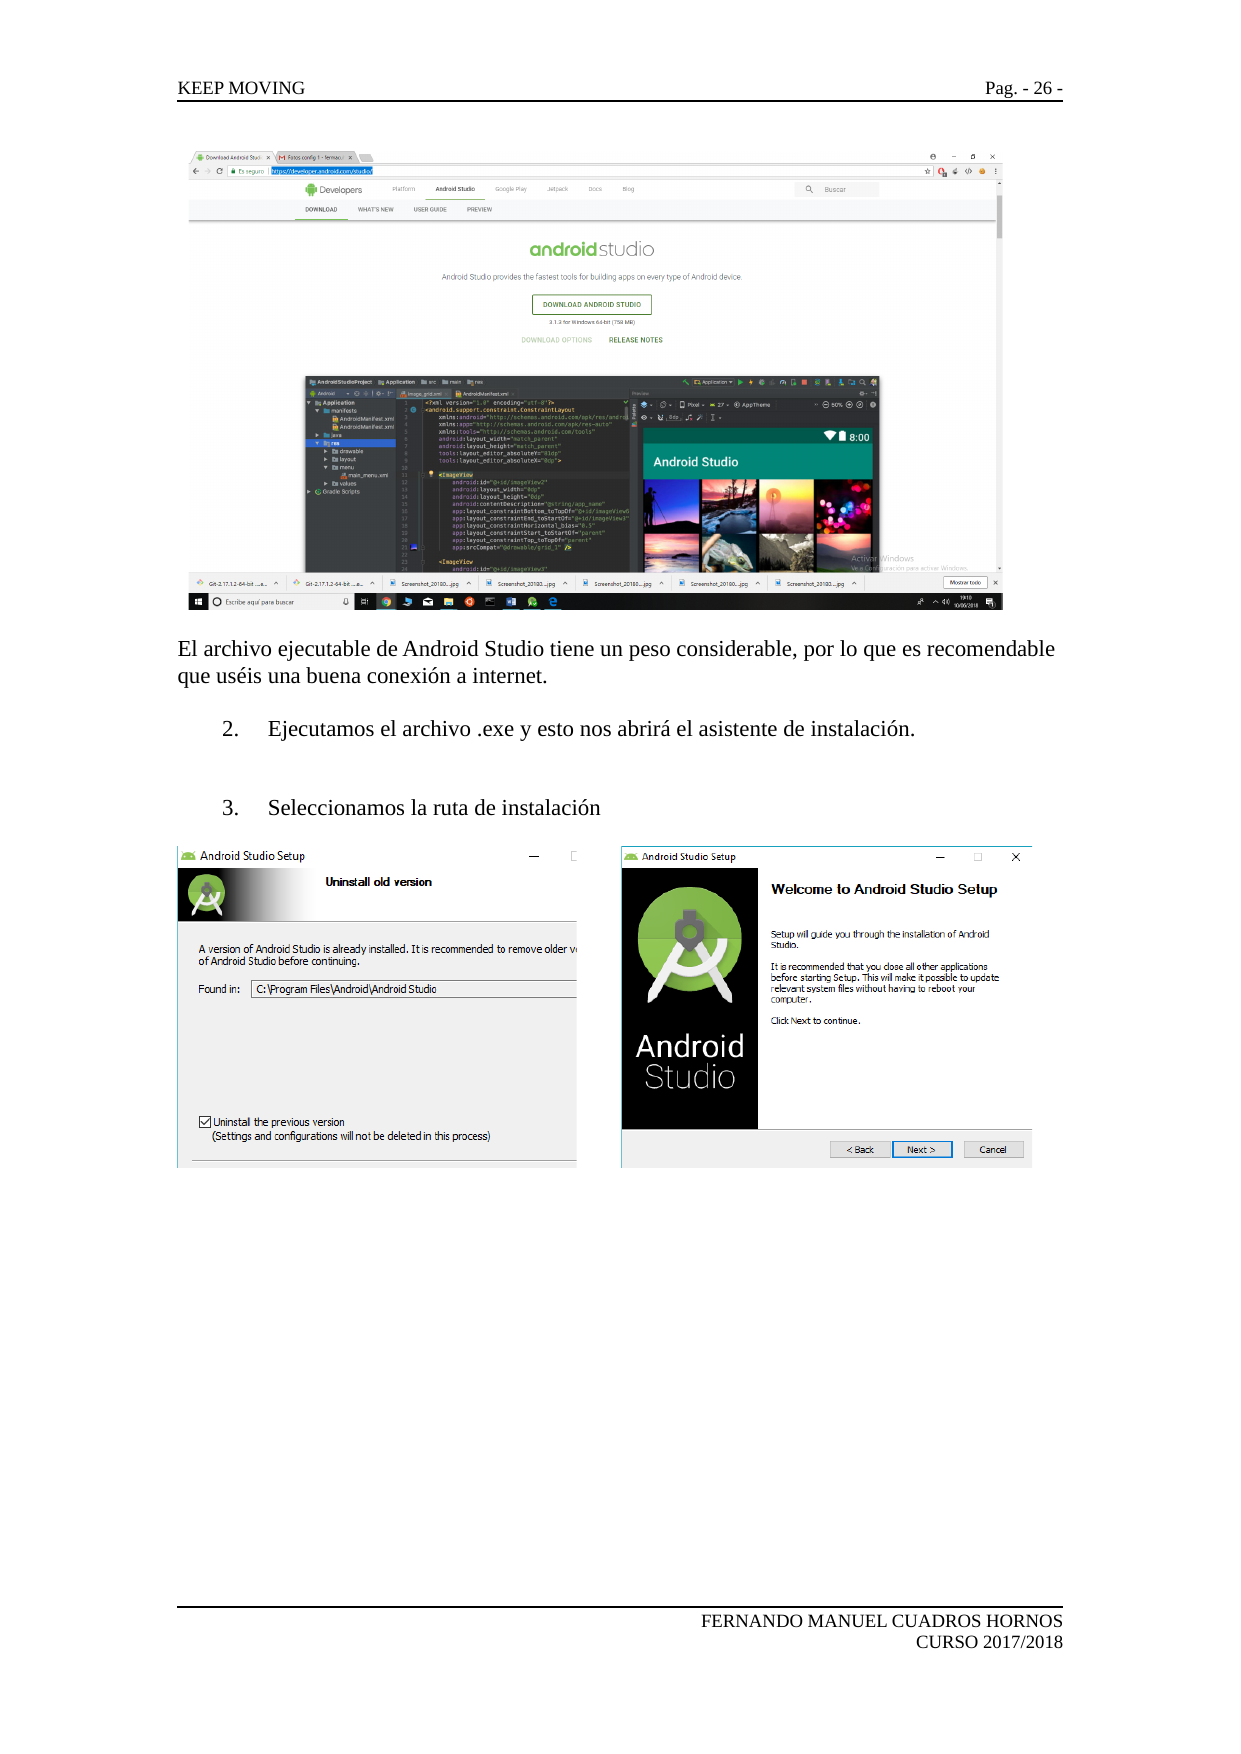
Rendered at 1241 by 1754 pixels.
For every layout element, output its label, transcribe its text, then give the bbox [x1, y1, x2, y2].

text 2. Ejecutamos el archivo .exe y esto nos abrirá el asistente de instalación. [222, 714, 1063, 741]
text 3. Seleccionamos la ruta de instalación [222, 794, 1063, 820]
text El archivo ejecutable de Android Studio tiene un peso considerable, por lo que es recomendable que uséis una buena conexión a internet. [177, 636, 1063, 688]
